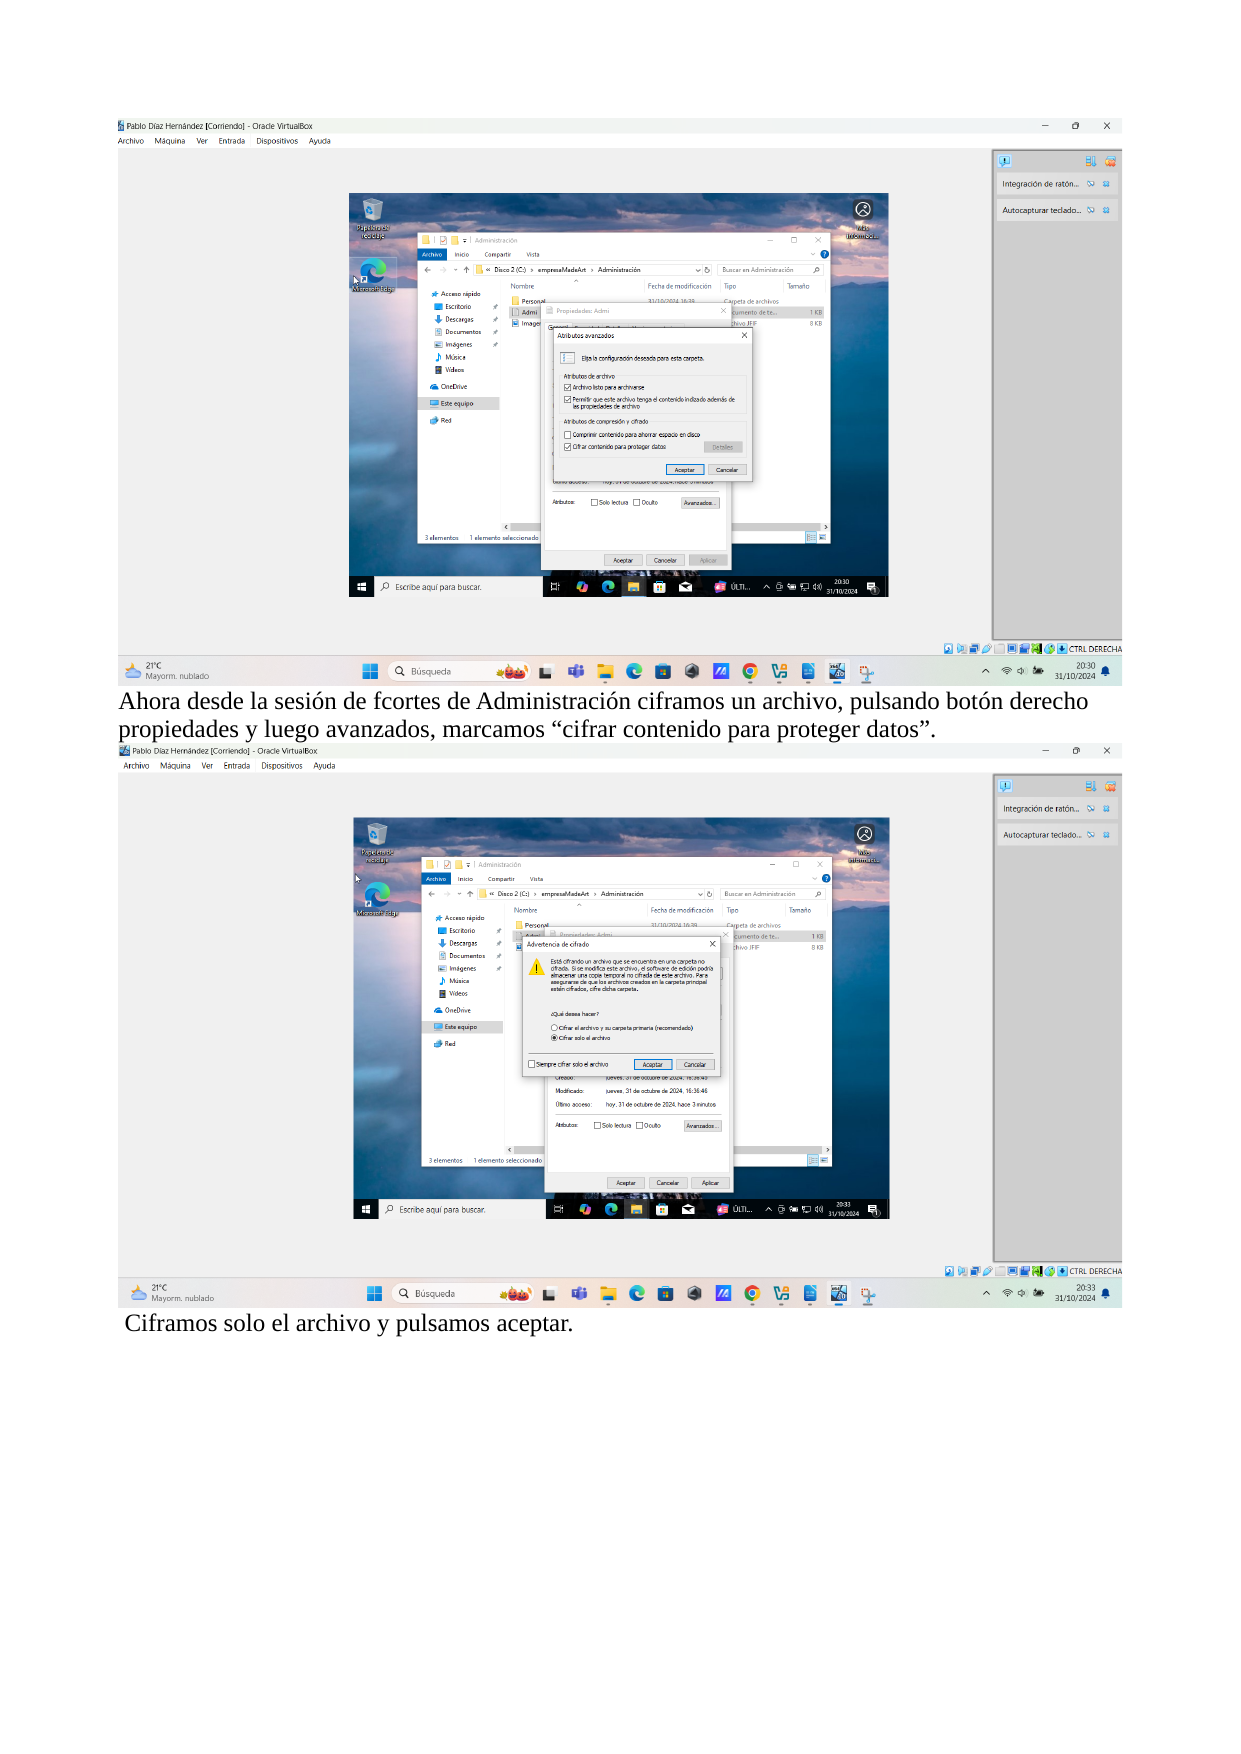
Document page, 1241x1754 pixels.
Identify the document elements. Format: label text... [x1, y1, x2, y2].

picture [118, 118, 1123, 686]
text Ahora desde la sesión de fcortes de Administración ciframos un archivo, pulsando botón derecho propiedades y luego avanzados, marcamos “cifrar contenido para proteger datos”. [118, 686, 1122, 743]
picture [118, 743, 1123, 1308]
text Ciframos solo el archivo y pulsamos aceptar. [118, 1308, 1122, 1337]
